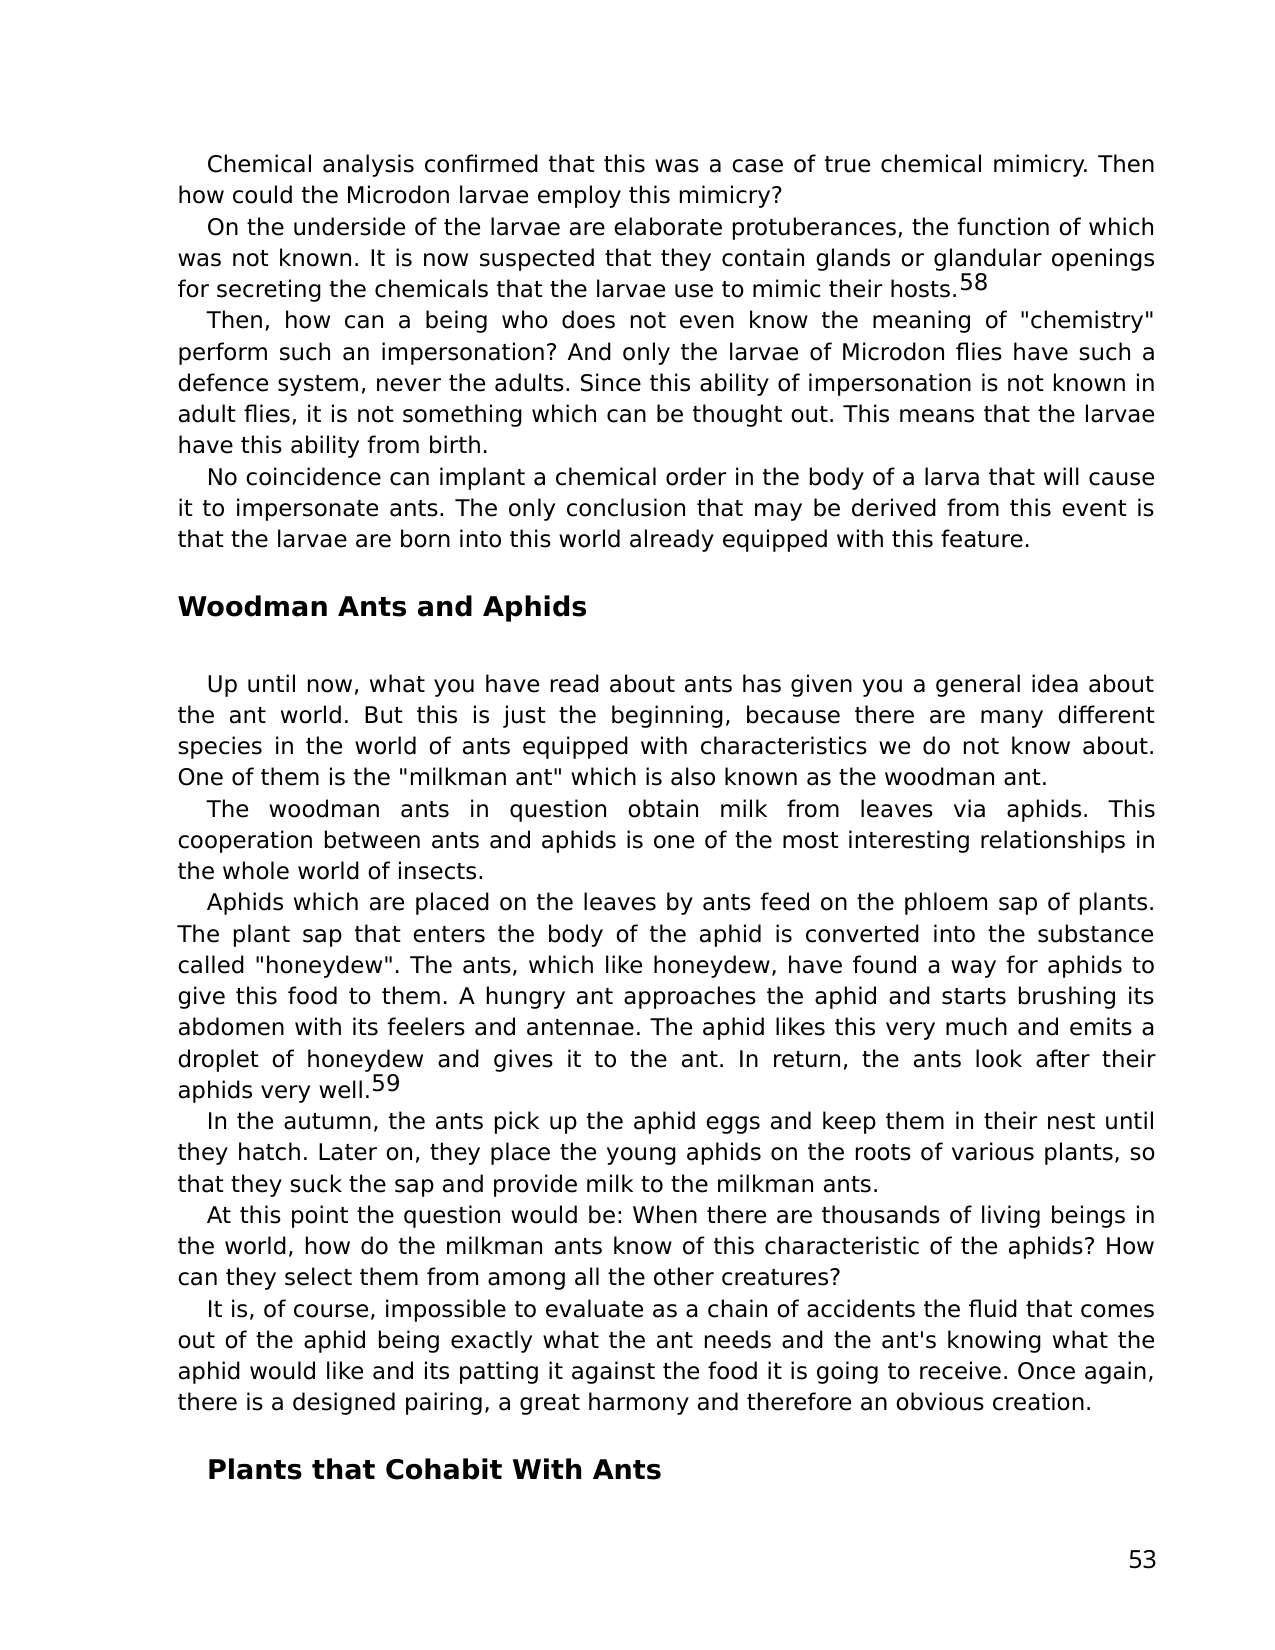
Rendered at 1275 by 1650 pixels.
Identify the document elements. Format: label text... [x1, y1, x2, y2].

text Woodman Ants and Aphids [177, 591, 1157, 623]
text It is, of course, impossible to evaluate as a chain of accidents the fluid that comes out of the aphid being exactly what the ant needs and the ant's knowing what the aphid would like and its patting it against the food it is going to receive. Once again, there is a designed pairing, a great harmony and therefore an obvious creation. [177, 1292, 1157, 1417]
text At this point the question would be: When there are thousands of living beings in the world, how do the milkman ants know of this characteristic of the aphids? How can they select them from among all the other creatures? [177, 1198, 1157, 1292]
text In the autumn, the ants pick up the aphid eggs and keep them in their nest until they hatch. Later on, they place the young aphids on the roots of various plants, so that they suck the sap and provide milk to the milkman ants. [177, 1104, 1157, 1198]
text Plants that Cohabit With Ants [177, 1454, 1157, 1486]
text Up until now, what you have read about ants has given you a general idea about the ant world. But this is just the beginning, because there are many different species in the world of ants equipped with characteristics we do not know about. One of them is the "milkman ant" which is also known as the woodman ant. [177, 667, 1157, 792]
text The woodman ants in question obtain milk from leaves via aphids. This cooperation between ants and aphids is one of the most interesting relationships in the whole world of insects. [177, 792, 1157, 886]
text Aphids which are placed on the leaves by ants feed on the phloem sap of plants. The plant sap that enters the body of the aphid is converted into the substance called "honeydew". The ants, which like honeydew, have found a way for aphids to give this food to them. A hungry ant approaches the aphid and starts brushing its abdomen with its feelers and antennae. The aphid likes this very much and emits a droplet of honeydew and gives it to the ant. In return, the ants look after their aphids very well.59 [177, 886, 1157, 1104]
text No coincidence can implant a chemical order in the body of a larva that will cause it to impersonate ants. The only conclusion that may be derived from this event is that the larvae are born into this world already equipped with this feature. [177, 460, 1157, 554]
text On the underside of the larvae are elaborate protuberances, the function of which was not known. It is now suspected that they contain glands or glandular openings for secreting the chemicals that the larvae use to mimic their hosts.58 [177, 210, 1157, 304]
text Chemical analysis confirmed that this was a case of true chemical mimicry. Then how could the Microdon larvae employ this mimicry? [177, 148, 1157, 210]
text Then, how can a being who does not even know the meaning of "chemistry" perform such an impersonation? And only the larvae of Microdon flies have such a defence system, never the adults. Since this ability of impersonation is not known in adult flies, it is not something which can be thought out. This means that the larvae have this ability from birth. [177, 304, 1157, 460]
